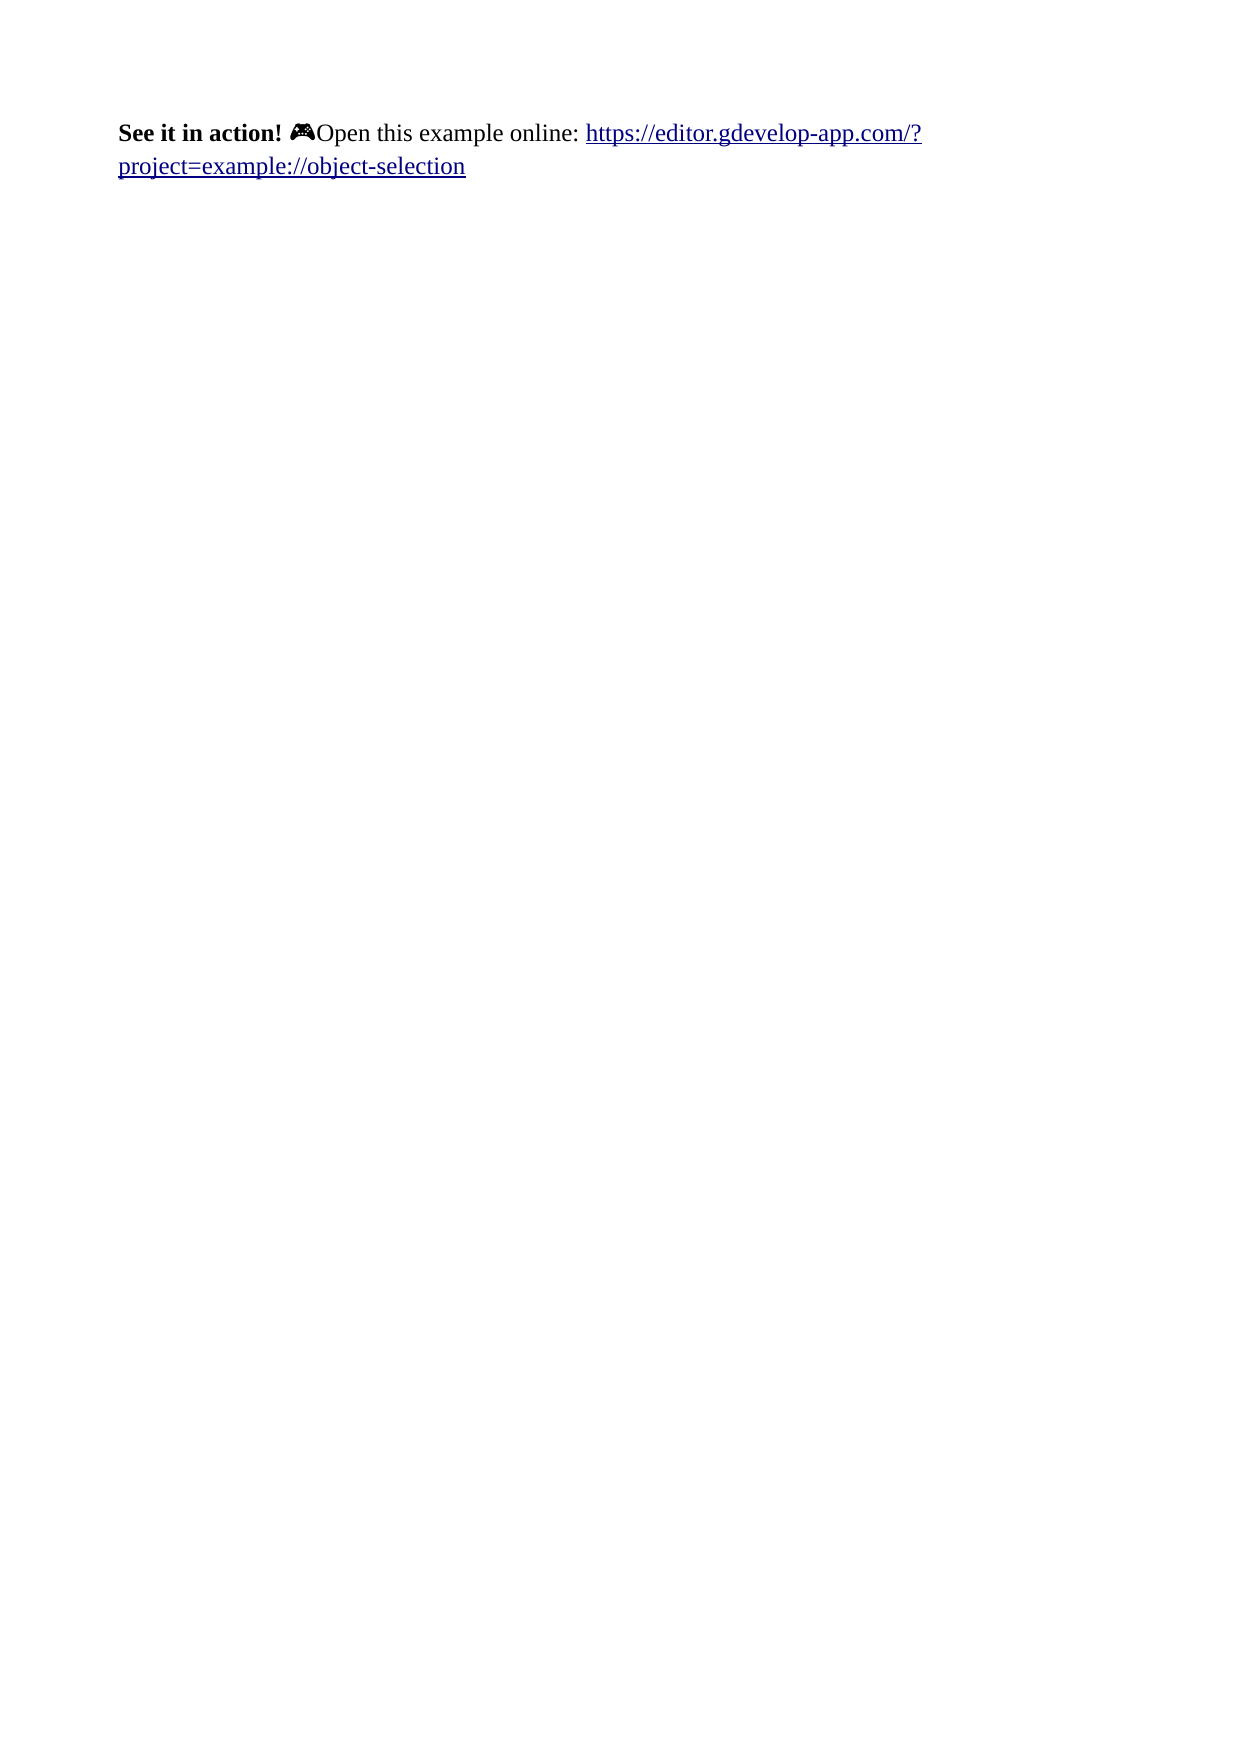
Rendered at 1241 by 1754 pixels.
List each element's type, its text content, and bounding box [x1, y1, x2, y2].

text See it in action! 🎮Open this example online: https://editor.gdevelop-app.com/?project=example://object-selection [118, 118, 1122, 180]
